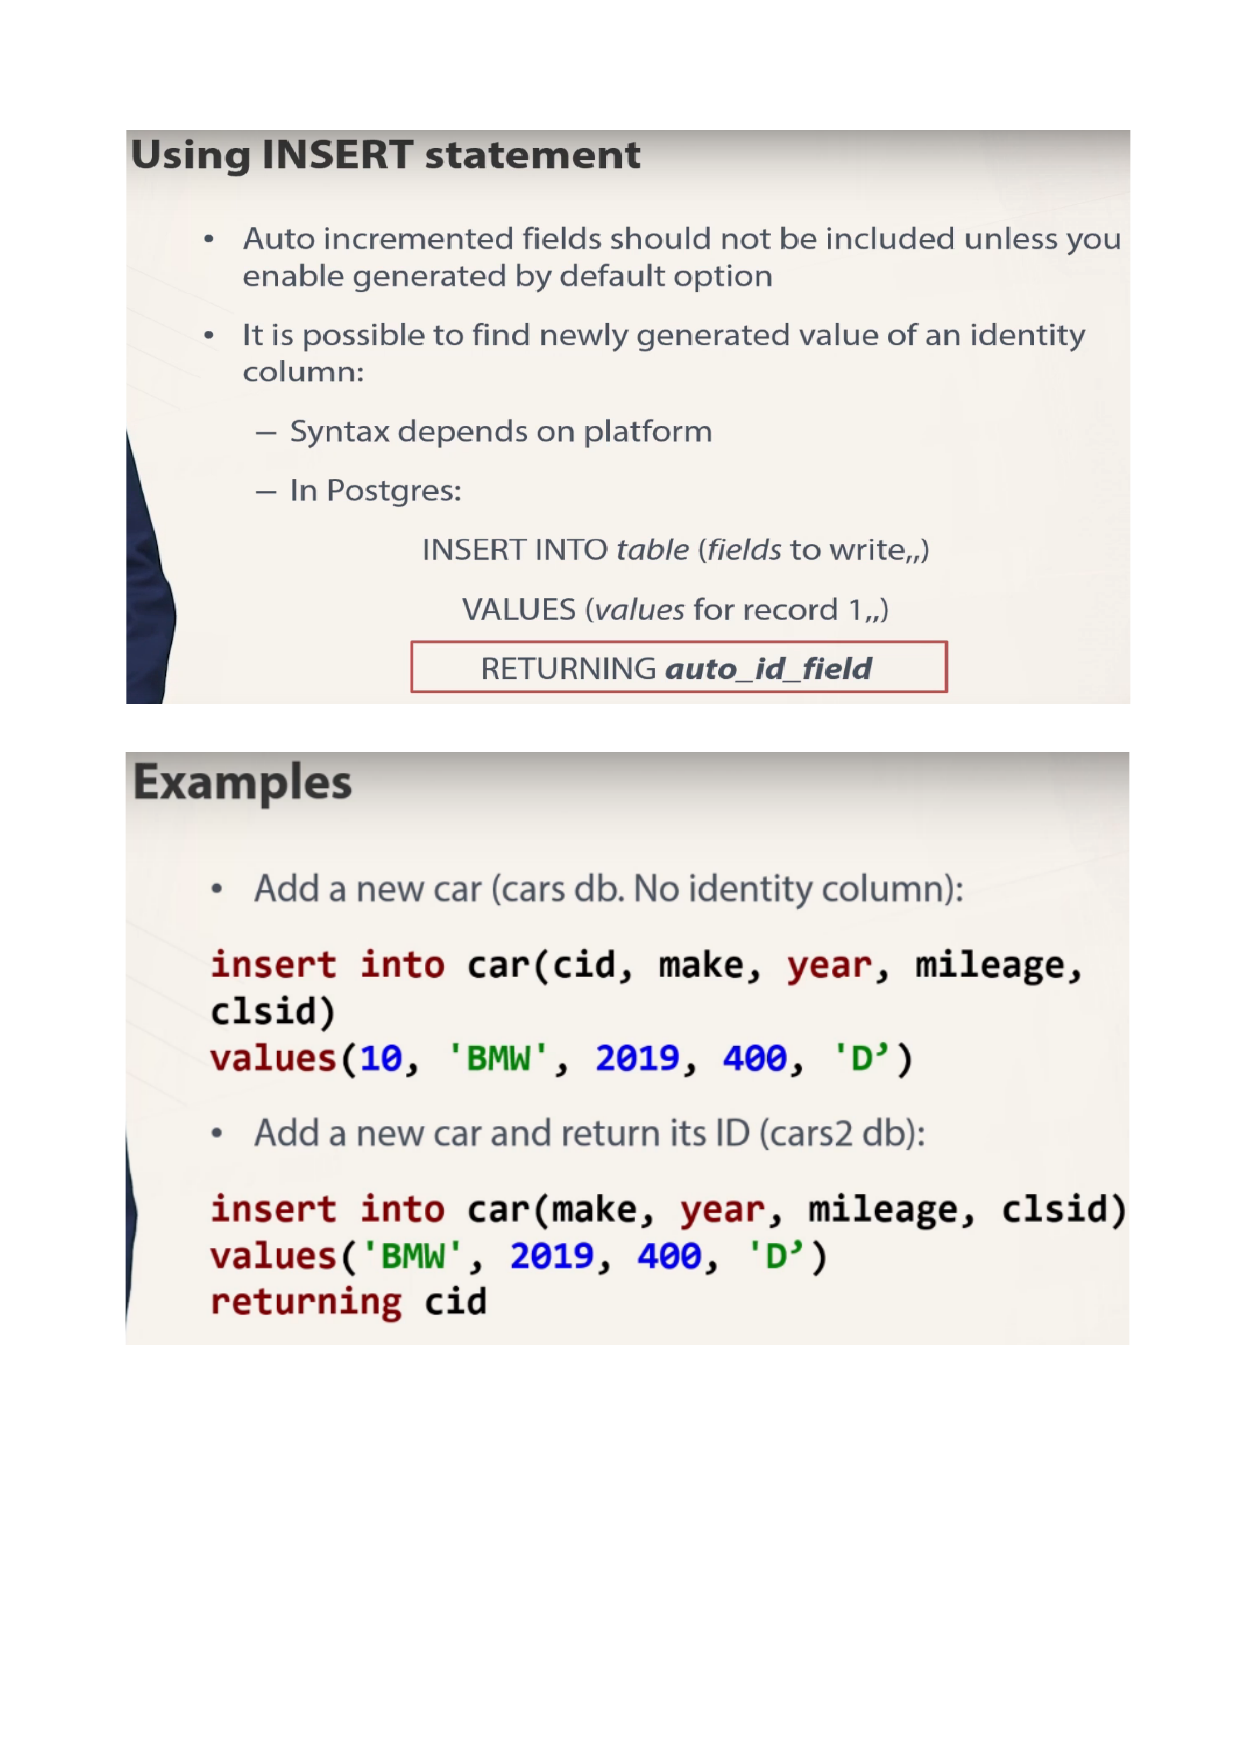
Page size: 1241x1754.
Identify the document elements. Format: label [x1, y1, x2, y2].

picture [126, 130, 1131, 704]
picture [125, 752, 1130, 1345]
